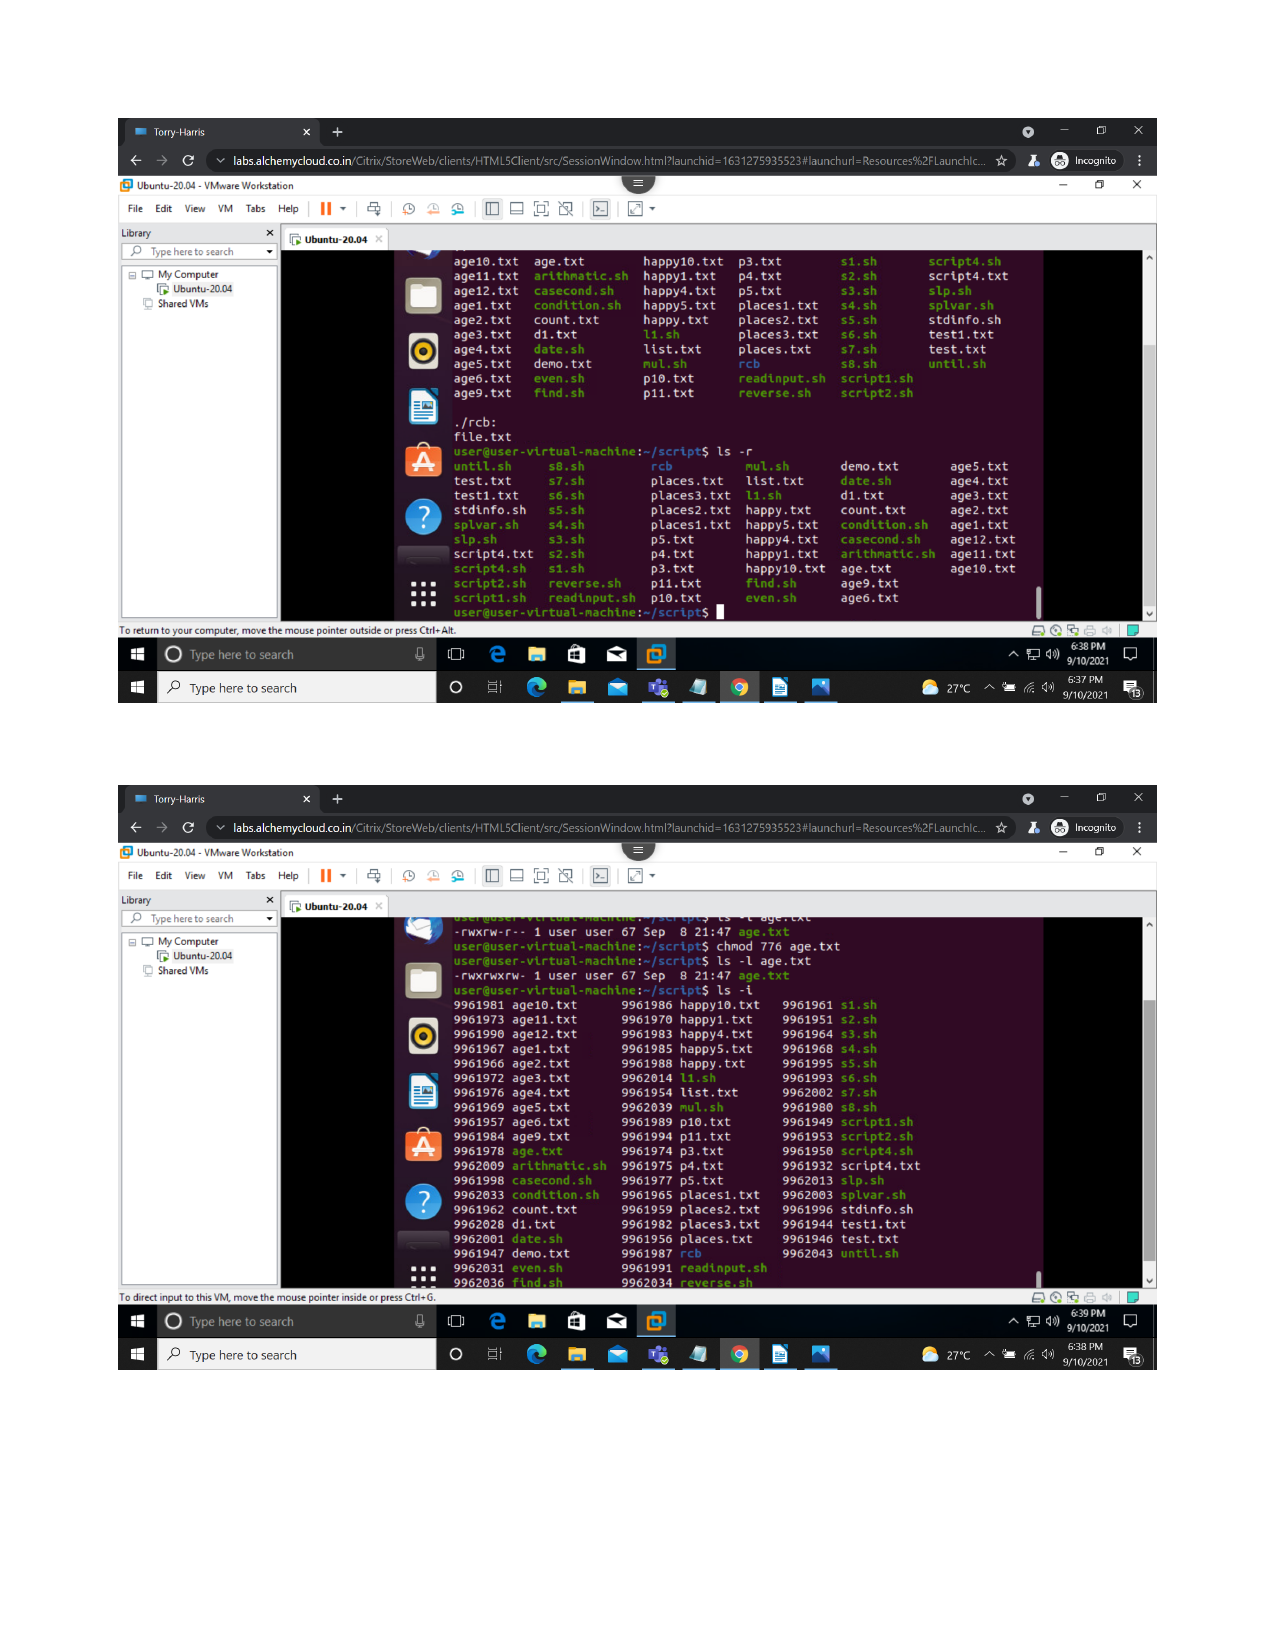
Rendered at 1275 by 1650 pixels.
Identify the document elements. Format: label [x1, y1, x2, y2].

picture [118, 118, 1157, 703]
picture [118, 785, 1157, 1370]
